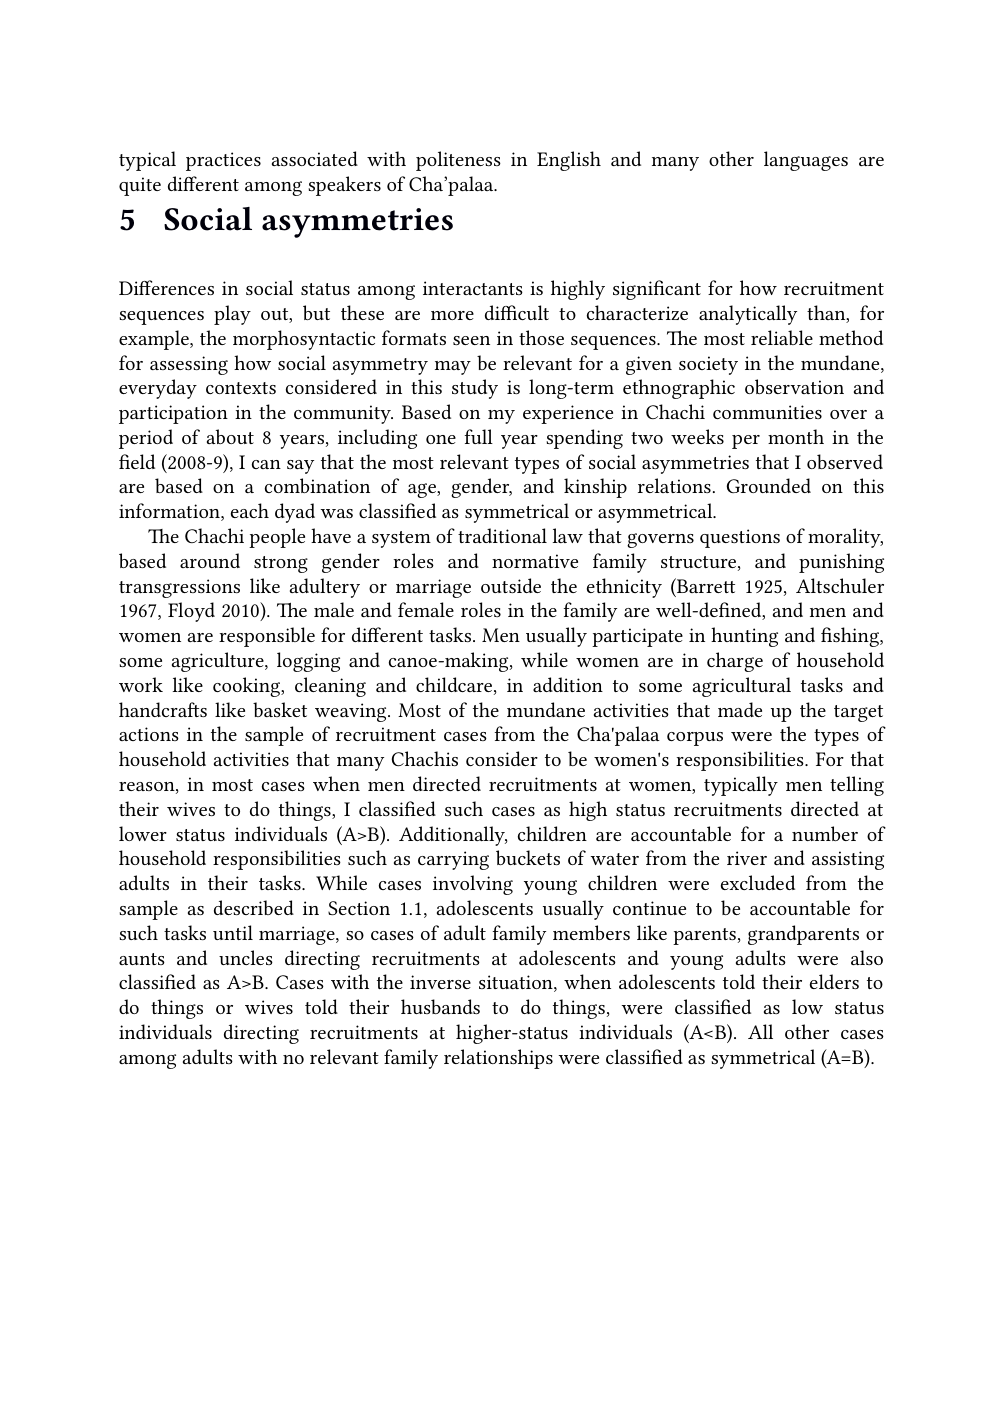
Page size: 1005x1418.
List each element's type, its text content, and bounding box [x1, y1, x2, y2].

text Differences in social status among interactants is highly significant for how recruitment sequences play out, but these are more difficult to characterize analytically than, for example, the morphosyntactic formats seen in those sequences. The most reliable method for assessing how social asymmetry may be relevant for a given society in the mundane, everyday contexts considered in this study is long-term ethnographic observation and participation in the community. Based on my experience in Chachi communities over a period of about 8 years, including one full year spending two weeks per month in the field (2008-9), I can say that the most relevant types of social asymmetries that I observed are based on a combination of age, gender, and kinship relations. Grounded on this information, each dyad was classified as symmetrical or asymmetrical. [118, 276, 886, 524]
subtitle Social asymmetries [118, 197, 886, 238]
text typical practices associated with politeness in English and many other languages are quite different among speakers of Cha’palaa. [118, 147, 886, 197]
text The Chachi people have a system of traditional law that governs questions of morality, based around strong gender roles and normative family structure, and punishing transgressions like adultery or marriage outside the ethnicity (Barrett 1925, Altschuler 1967, Floyd 2010). The male and female roles in the family are well-defined, and men and women are responsible for different tasks. Men usually participate in hunting and fishing, some agriculture, logging and canoe-making, while women are in charge of household work like cooking, cleaning and childcare, in addition to some agricultural tasks and handcrafts like basket weaving. Most of the mundane activities that made up the target actions in the sample of recruitment cases from the Cha'palaa corpus were the types of household activities that many Chachis consider to be women's responsibilities. For that reason, in most cases when men directed recruitments at women, typically men telling their wives to do things, I classified such cases as high status recruitments directed at lower status individuals (A>B). Additionally, children are accountable for a number of household responsibilities such as carrying buckets of water from the river and assisting adults in their tasks. While cases involving young children were excluded from the sample as described in Section 1.1, adolescents usually continue to be accountable for such tasks until marriage, so cases of adult family members like parents, grandparents or aunts and uncles directing recruitments at adolescents and young adults were also classified as A>B. Cases with the inverse situation, when adolescents told their elders to do things or wives told their husbands to do things, were classified as low status individuals directing recruitments at higher-status individuals (A<B). All other cases among adults with no relevant family relationships were classified as symmetrical (A=B). [118, 524, 886, 1069]
